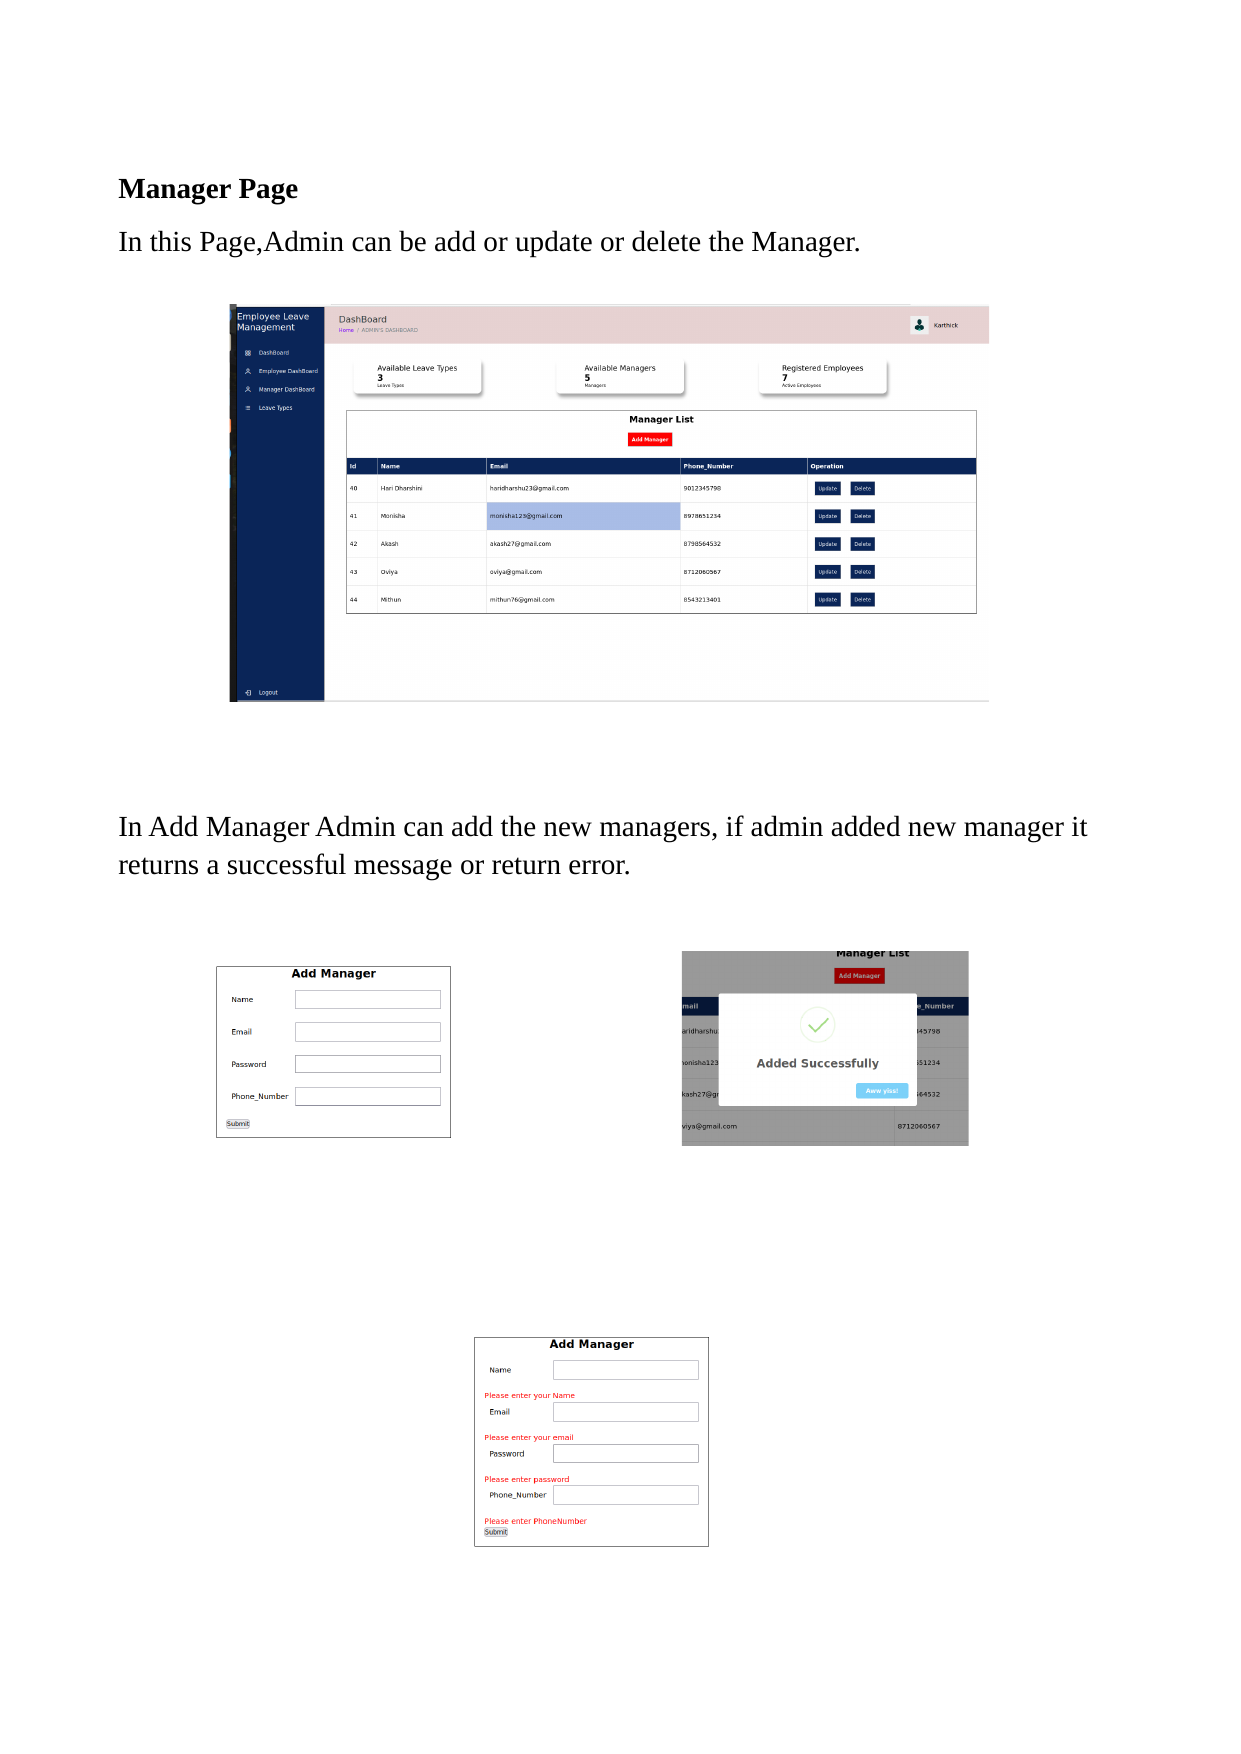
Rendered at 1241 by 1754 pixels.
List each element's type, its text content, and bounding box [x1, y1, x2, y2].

picture [229, 304, 990, 702]
text In this Page,Admin can be add or update or delete the Manager. [118, 224, 1122, 258]
text Manager Page [118, 171, 1122, 205]
picture [447, 1268, 770, 1587]
picture [751, 951, 938, 1146]
picture [124, 904, 479, 1226]
text In Add Manager Admin can add the new managers, if admin added new manager it returns a successful message or return error. [118, 809, 1122, 881]
